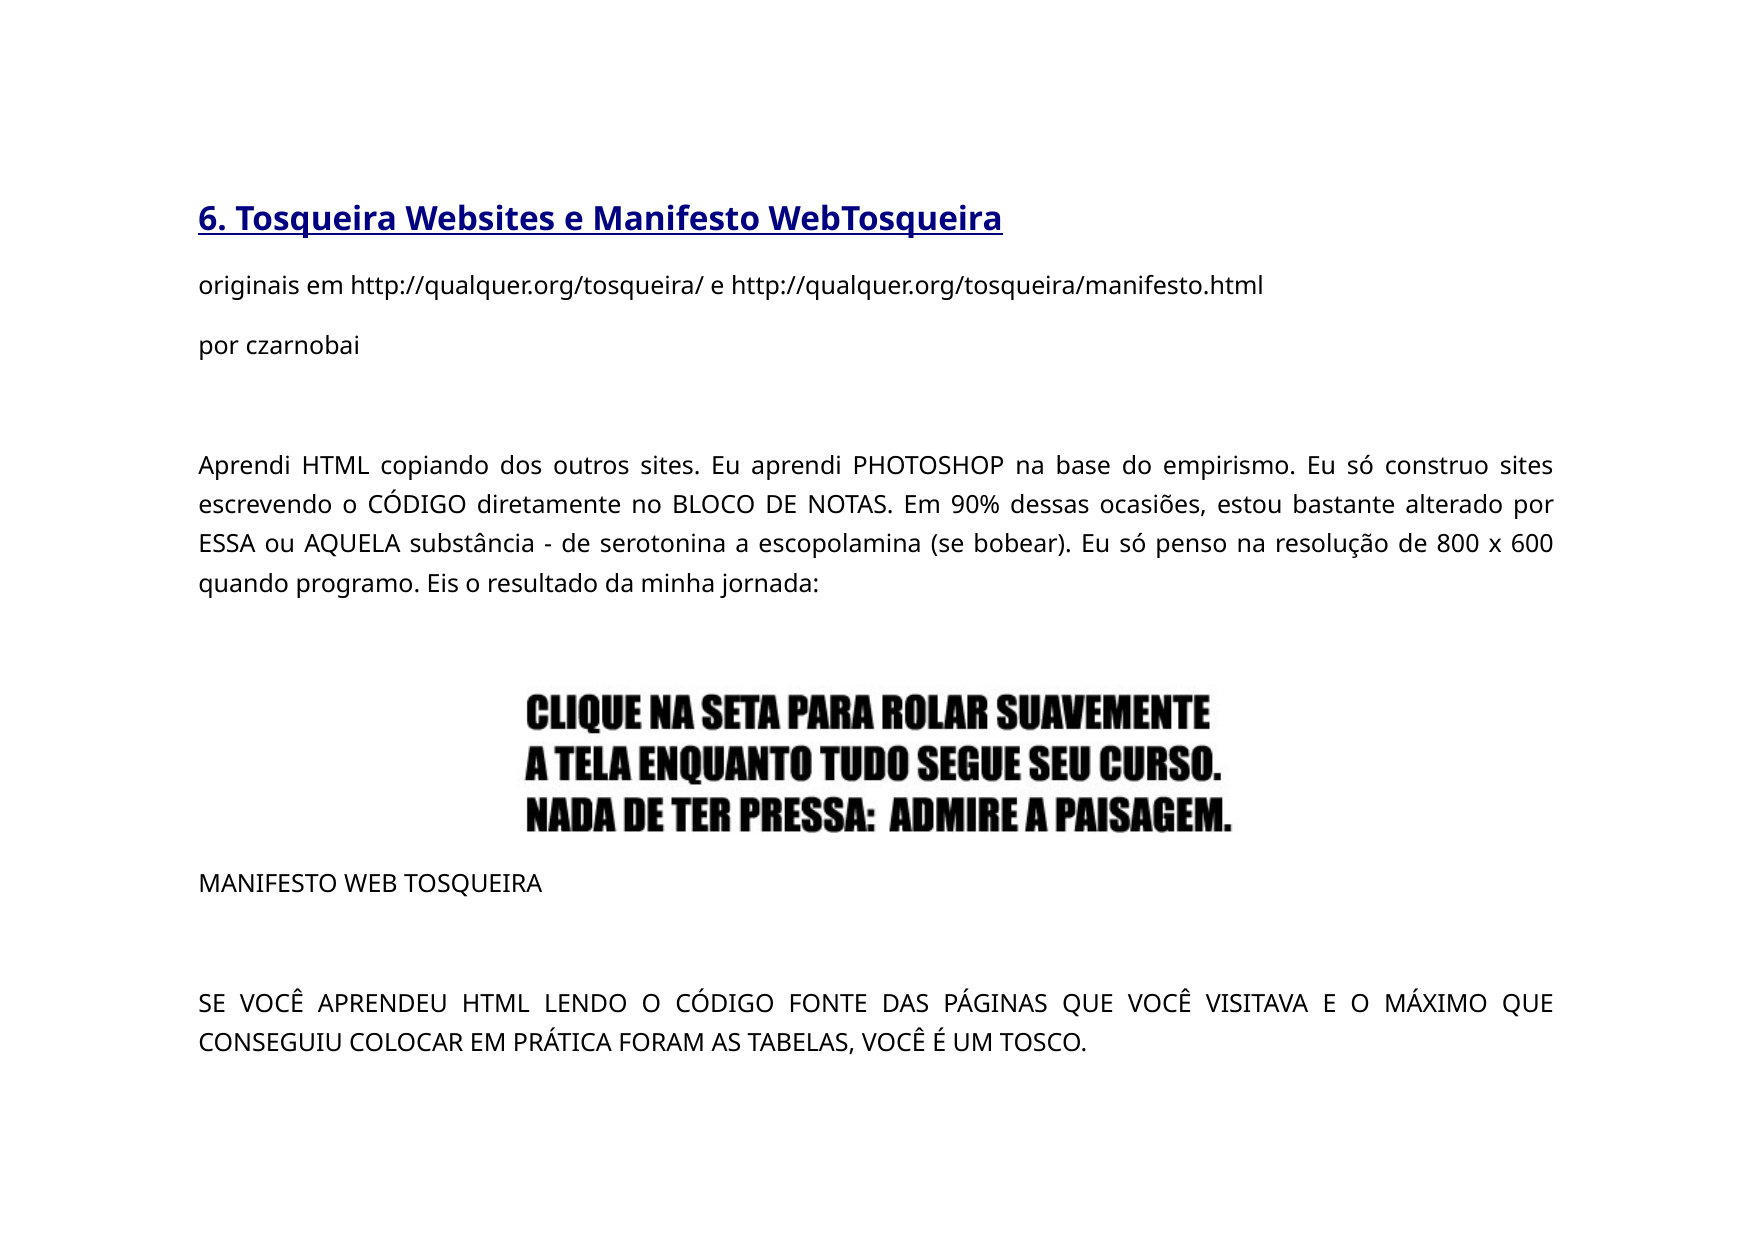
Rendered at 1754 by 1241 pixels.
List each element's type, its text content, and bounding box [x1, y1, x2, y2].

text por czarnobai [198, 328, 1556, 362]
picture [516, 685, 1238, 843]
text MANIFESTO WEB TOSQUEIRA [198, 865, 1556, 899]
text originais em http://qualquer.org/tosqueira/ e http://qualquer.org/tosqueira/manifesto.html [198, 268, 1556, 302]
text Aprendi HTML copiando dos outros sites. Eu aprendi PHOTOSHOP na base do empirismo. Eu só construo sites escrevendo o CÓDIGO diretamente no BLOCO DE NOTAS. Em 90% dessas ocasiões, estou bastante alterado por ESSA ou AQUELA substância - de serotonina a escopolamina (se bobear). Eu só penso na resolução de 800 x 600 quando programo. Eis o resultado da minha jornada: [198, 448, 1556, 599]
text 6. Tosqueira Websites e Manifesto WebTosqueira [198, 195, 1556, 240]
text SE VOCÊ APRENDEU HTML LENDO O CÓDIGO FONTE DAS PÁGINAS QUE VOCÊ VISITAVA E O MÁXIMO QUE CONSEGUIU COLOCAR EM PRÁTICA FORAM AS TABELAS, VOCÊ É UM TOSCO. [198, 985, 1556, 1058]
